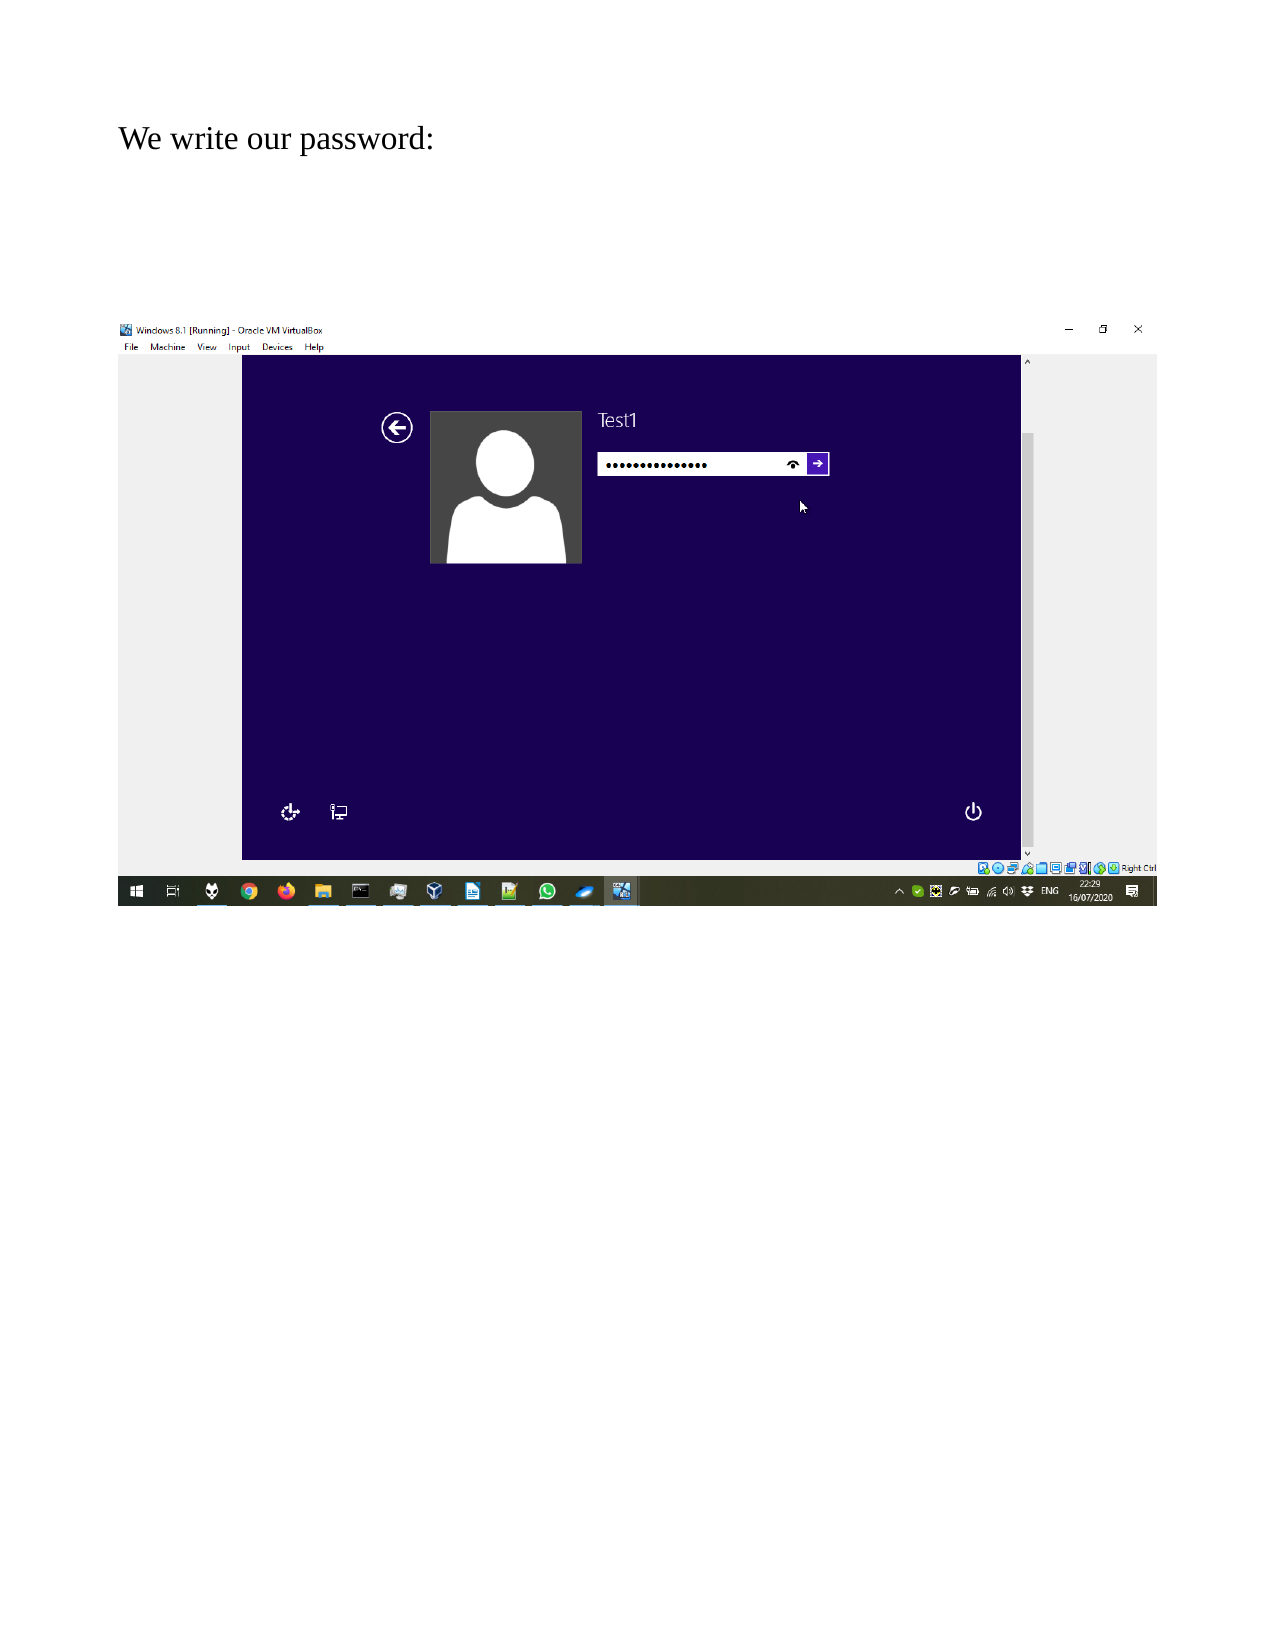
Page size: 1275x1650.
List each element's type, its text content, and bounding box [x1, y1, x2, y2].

picture [118, 321, 1157, 906]
text We write our password: [118, 118, 1157, 156]
